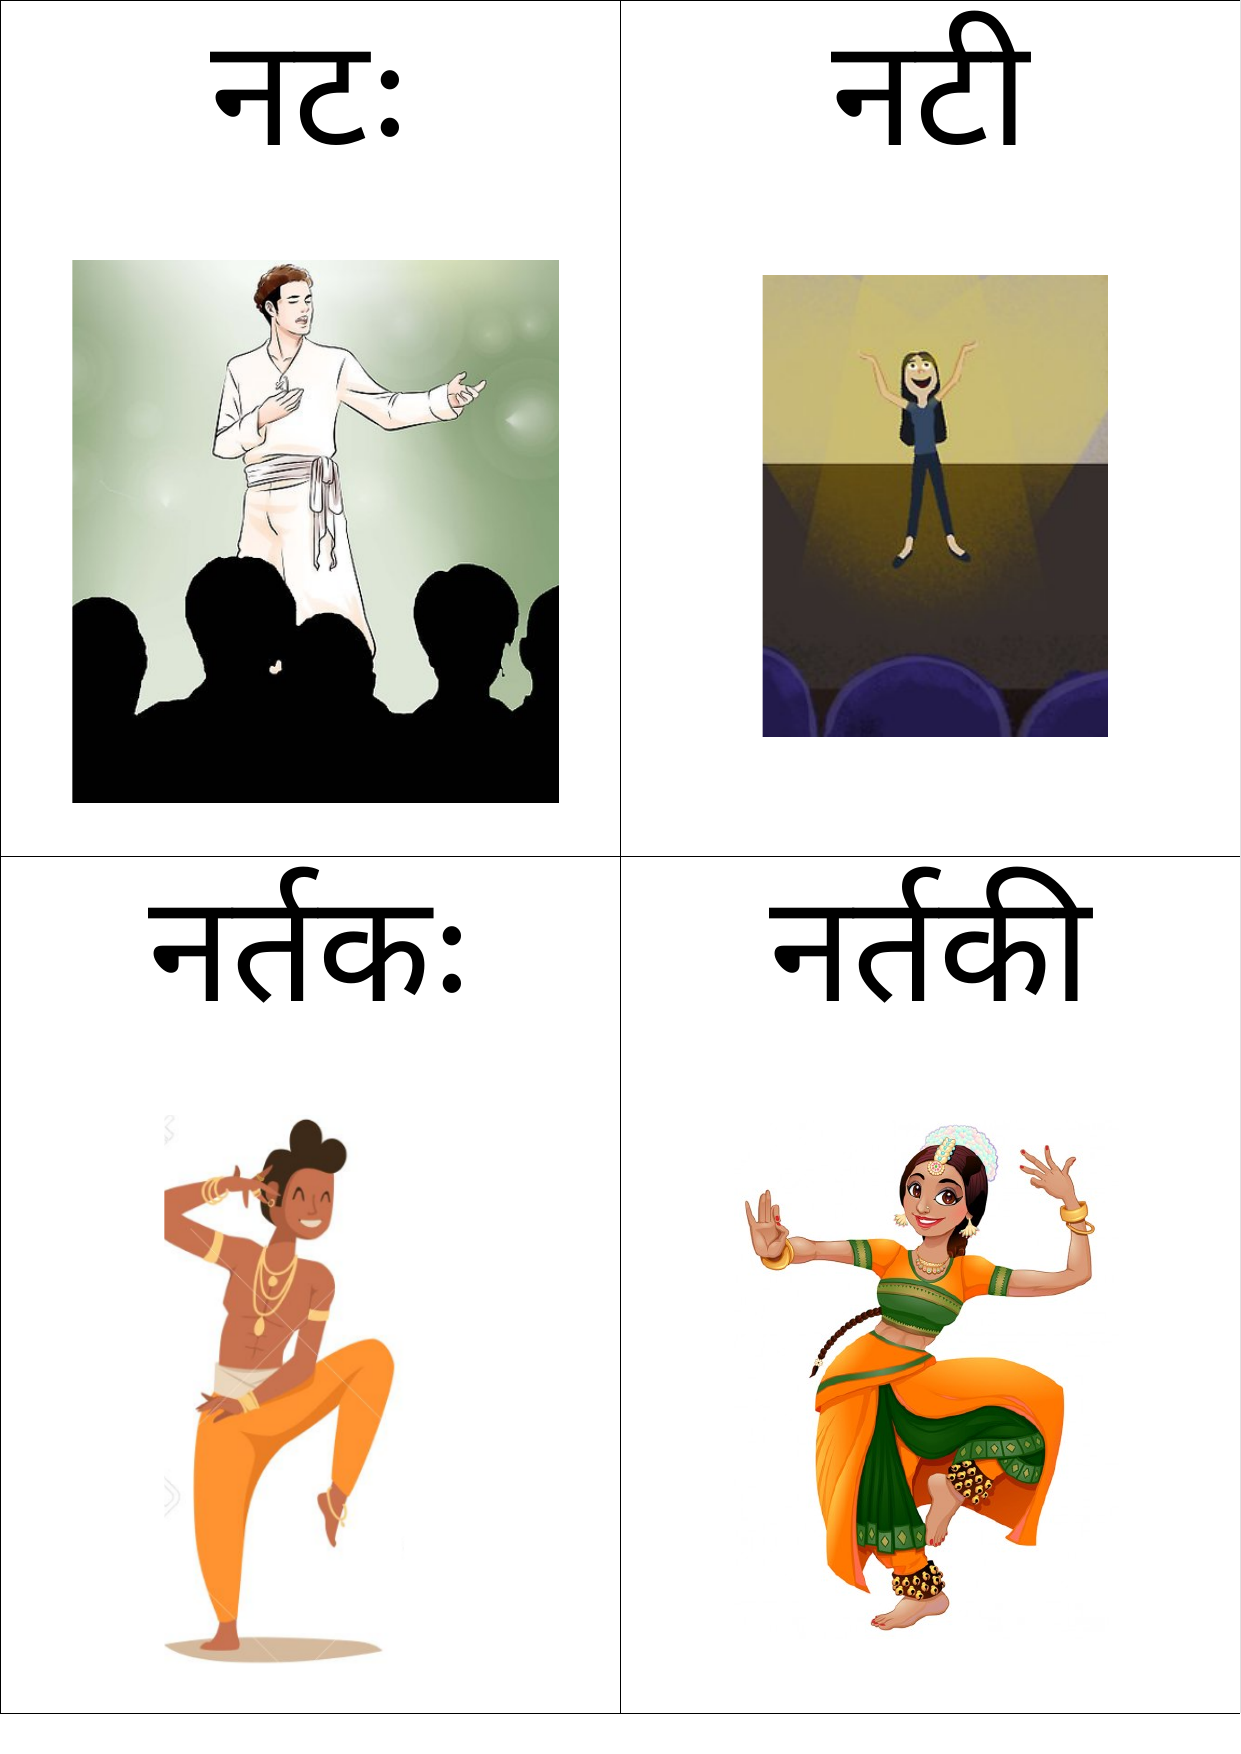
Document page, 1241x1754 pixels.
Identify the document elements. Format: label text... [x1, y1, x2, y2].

picture [164, 1115, 405, 1664]
picture [762, 275, 1108, 737]
table_cell नर्तकी [621, 857, 1240, 1712]
picture [733, 1120, 1119, 1639]
table_cell नटः [1, 1, 620, 856]
table_cell नटी [621, 1, 1240, 856]
table_cell नर्तकः [1, 857, 620, 1712]
picture [72, 260, 559, 803]
